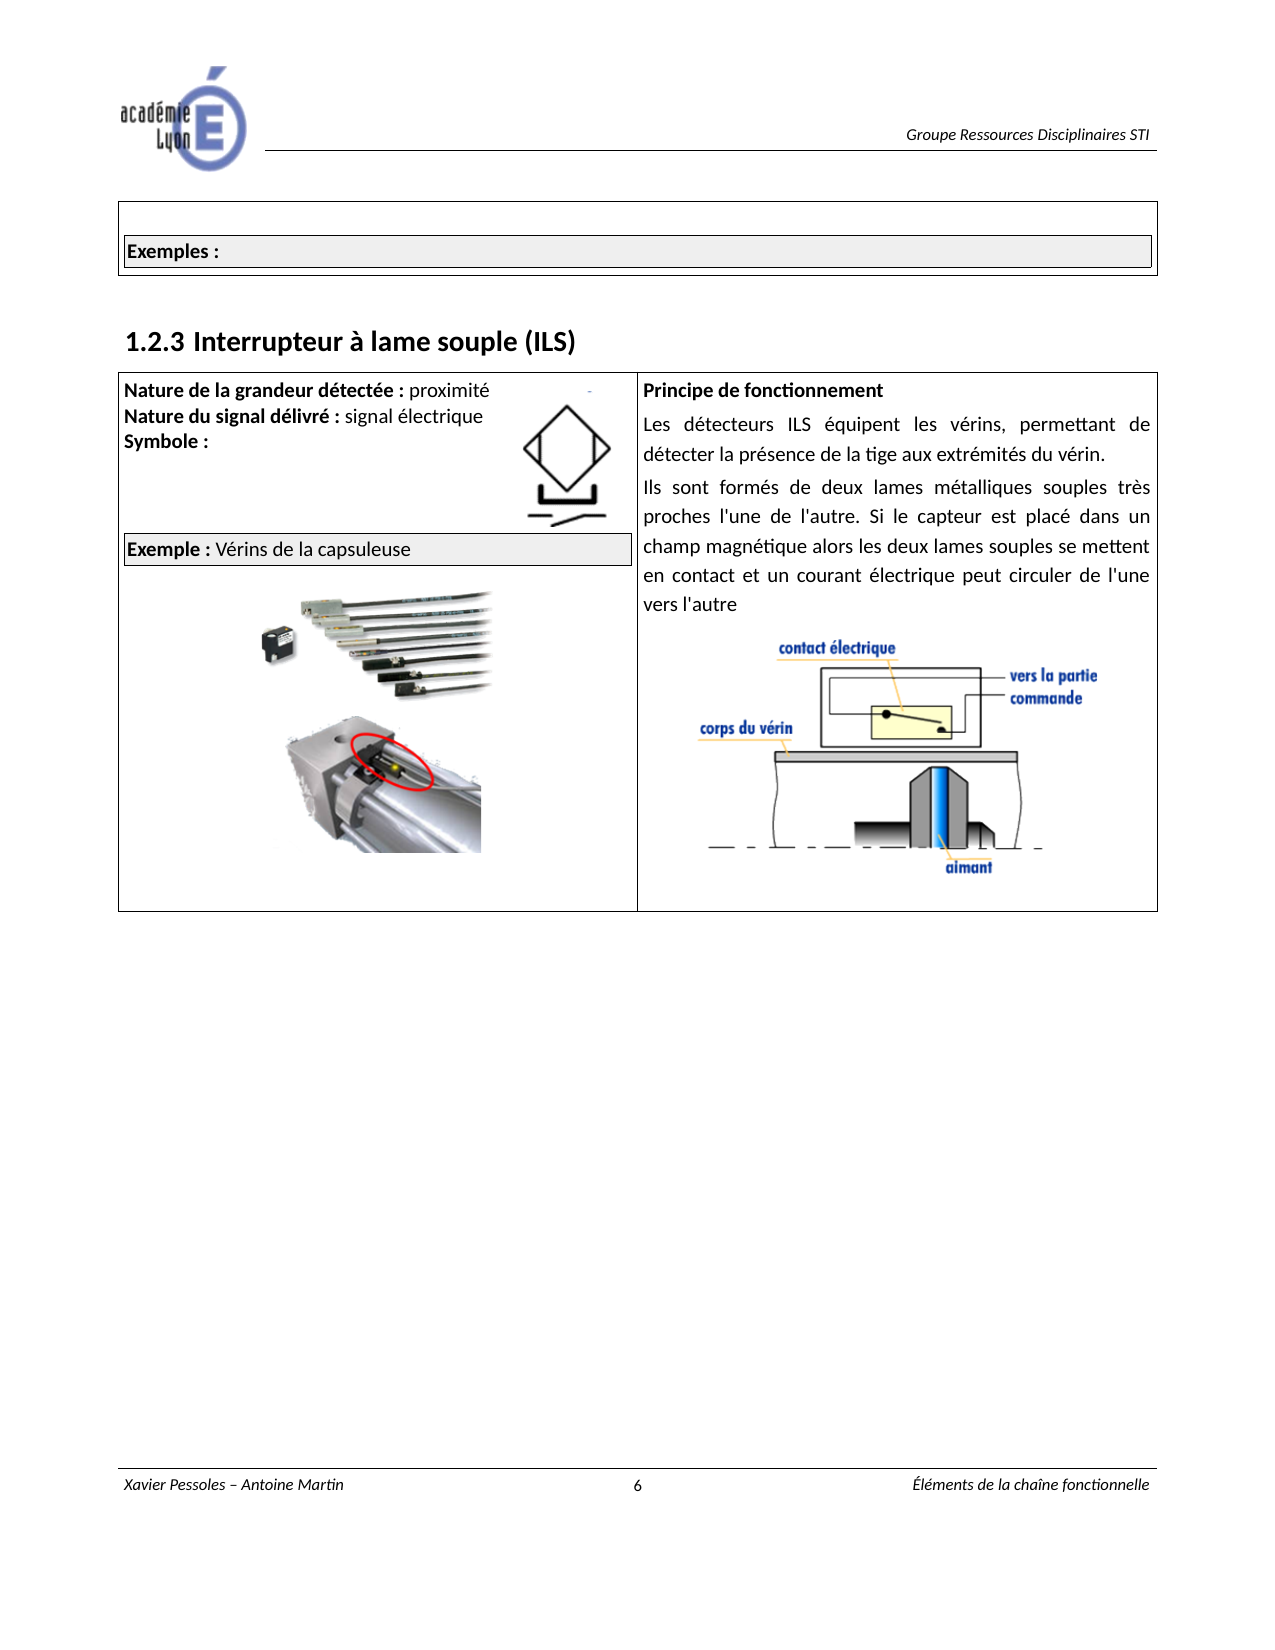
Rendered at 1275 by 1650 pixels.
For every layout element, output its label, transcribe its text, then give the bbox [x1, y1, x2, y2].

table_header Nature de la grandeur détectée : proximité Nature du signal délivré : signal électrique Symbole : Exemple : Vérins de la capsuleuse [119, 373, 637, 911]
picture [697, 639, 1098, 874]
table_header Principe de fonctionnement Les détecteurs ILS équipent les vérins, permettant de détecter la présence de la tige aux extrémités du vérin. Ils sont formés de deux lames métalliques souples très proches l'une de l'autre. Si le capteur est placé dans un champ magnétique alors les deux lames souples se mettent en contact et un courant électrique peut circuler de l'une vers l'autre [638, 373, 1157, 911]
subtitle Interrupteur à lame souple (ILS) [118, 323, 1157, 359]
picture [121, 66, 247, 173]
picture [261, 590, 494, 702]
picture [522, 391, 612, 527]
table_cell Exemples : [119, 202, 1157, 275]
picture [272, 716, 482, 853]
